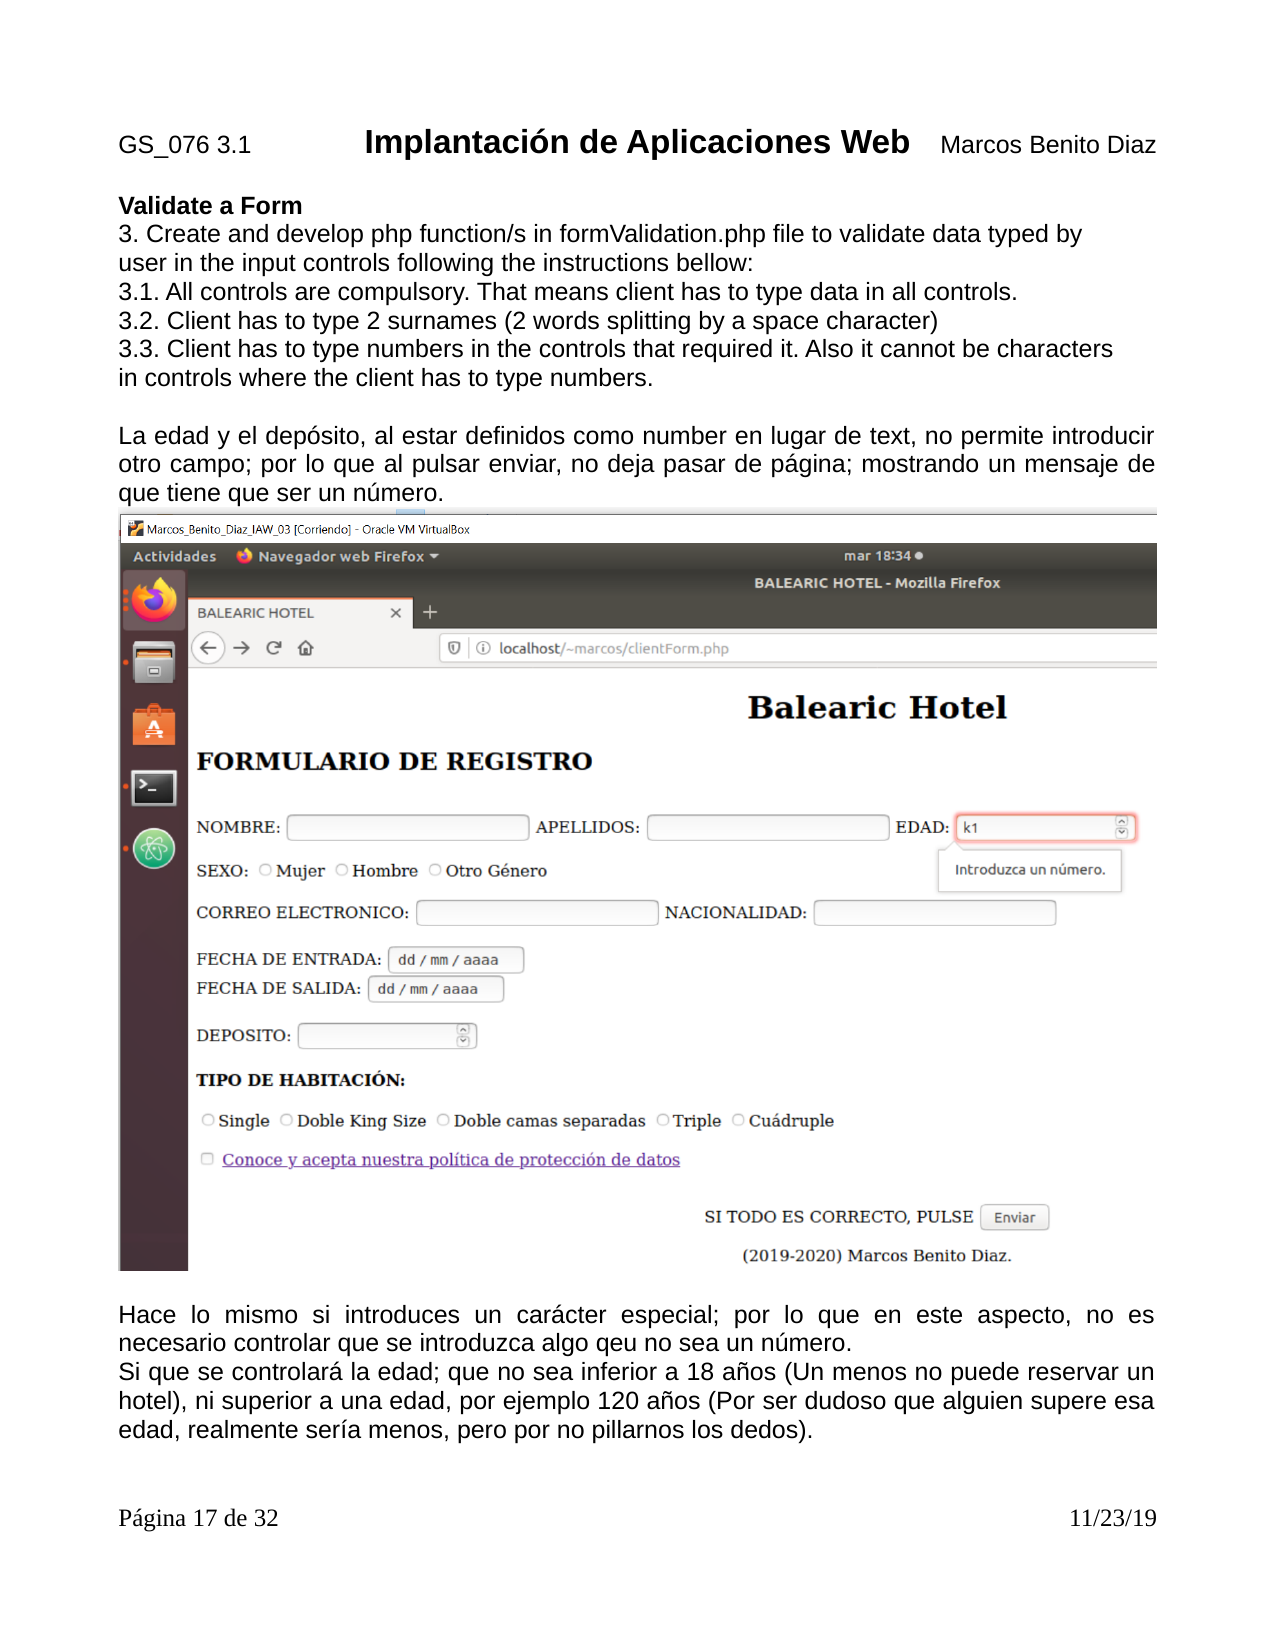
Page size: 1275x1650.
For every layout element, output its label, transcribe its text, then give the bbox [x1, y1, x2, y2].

text 3. Create and develop php function/s in formValidation.php file to validate data typed by [118, 219, 1157, 248]
picture [118, 507, 1157, 1271]
text user in the input controls following the instructions bellow: [118, 248, 1157, 277]
text La edad y el depósito, al estar definidos como number en lugar de text, no permite introducir otro campo; por lo que al pulsar enviar, no deja pasar de página; mostrando un mensaje de que tiene que ser un número. [118, 421, 1157, 507]
text Validate a Form [118, 191, 1157, 219]
text 3.3. Client has to type numbers in the controls that required it. Also it cannot be characters [118, 334, 1157, 363]
text in controls where the client has to type numbers. [118, 363, 1157, 392]
text Si que se controlará la edad; que no sea inferior a 18 años (Un menos no puede reservar un hotel), ni superior a una edad, por ejemplo 120 años (Por ser dudoso que alguien supere esa edad, realmente sería menos, pero por no pillarnos los dedos). [118, 1357, 1157, 1443]
text 3.2. Client has to type 2 surnames (2 words splitting by a space character) [118, 306, 1157, 334]
text 3.1. All controls are compulsory. That means client has to type data in all controls. [118, 277, 1157, 306]
text Hace lo mismo si introduces un carácter especial; por lo que en este aspecto, no es necesario controlar que se introduzca algo qeu no sea un número. [118, 1299, 1157, 1357]
